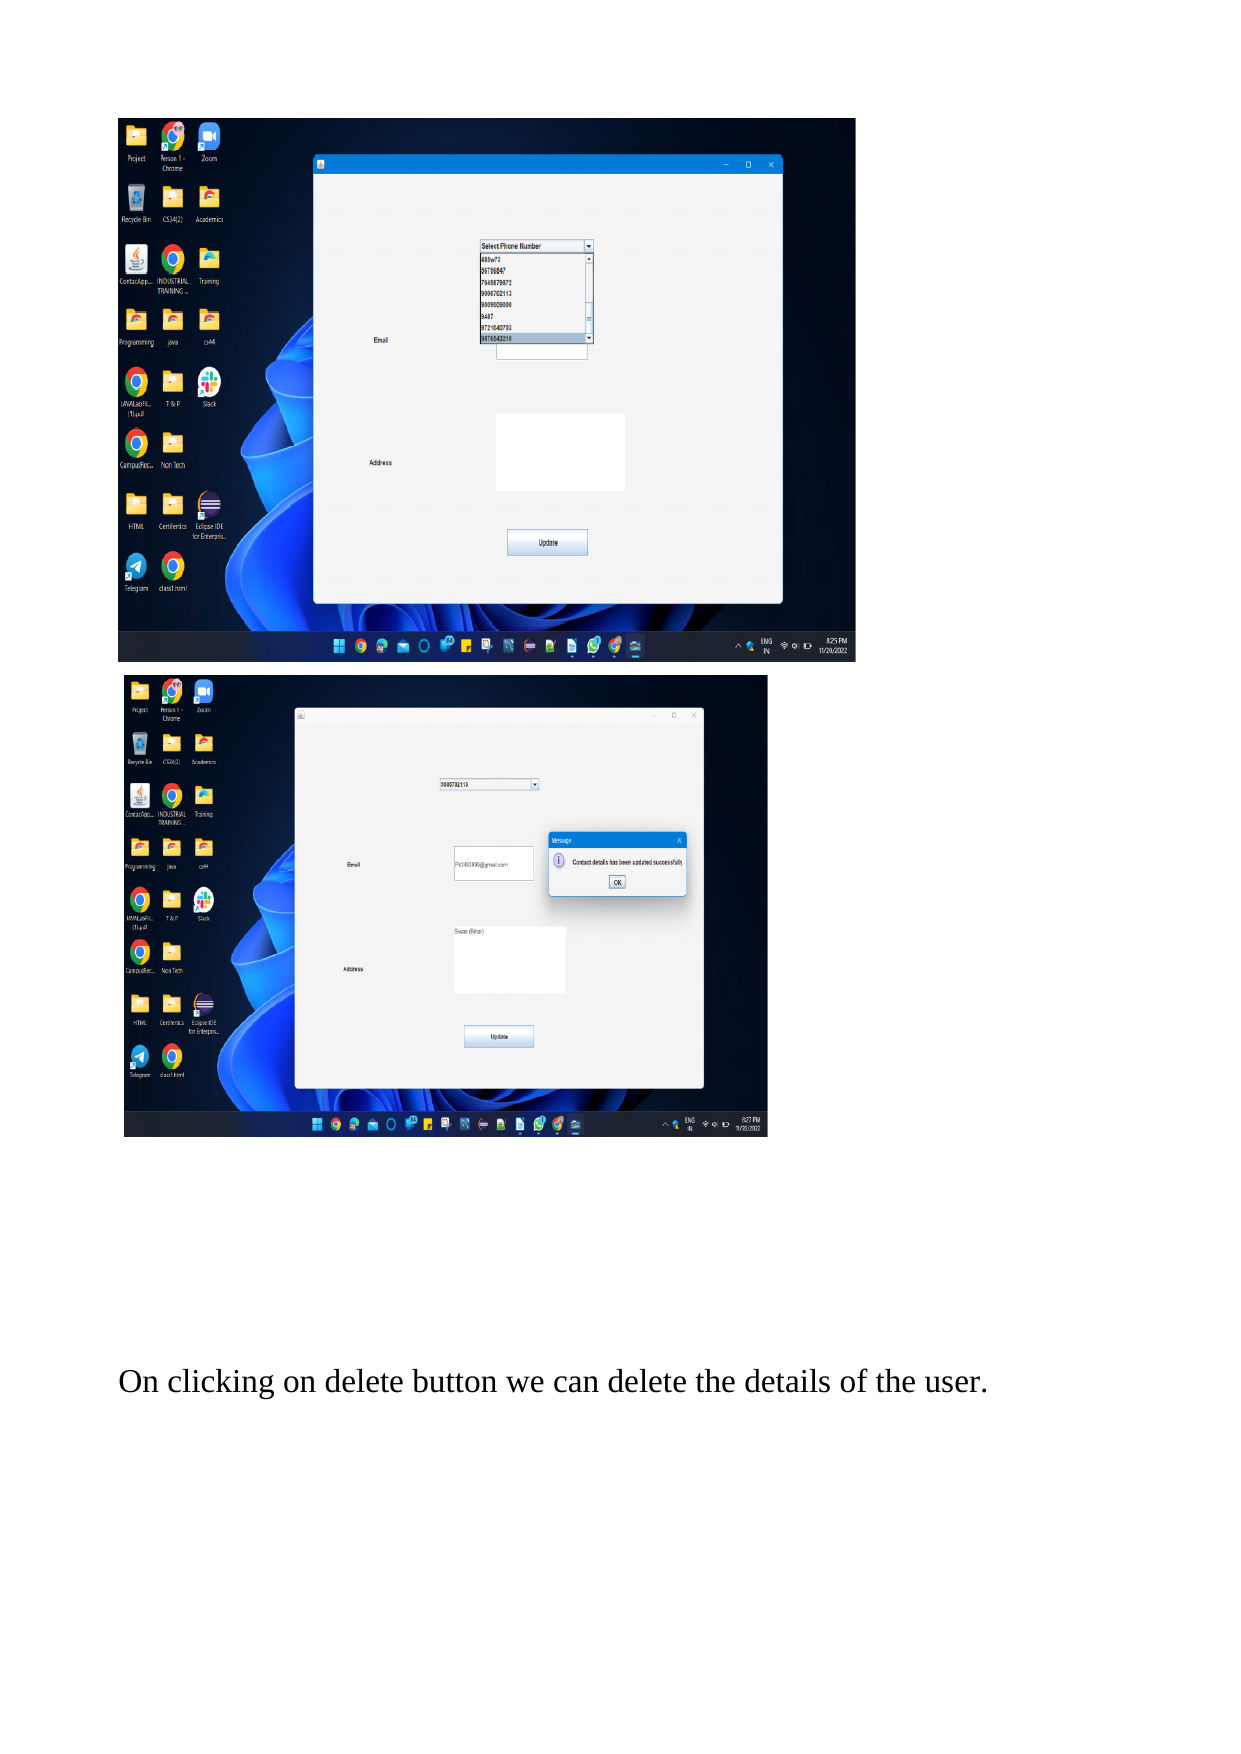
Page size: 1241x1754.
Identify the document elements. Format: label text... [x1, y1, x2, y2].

text On clicking on delete button we can delete the details of the user. [118, 1361, 1122, 1399]
